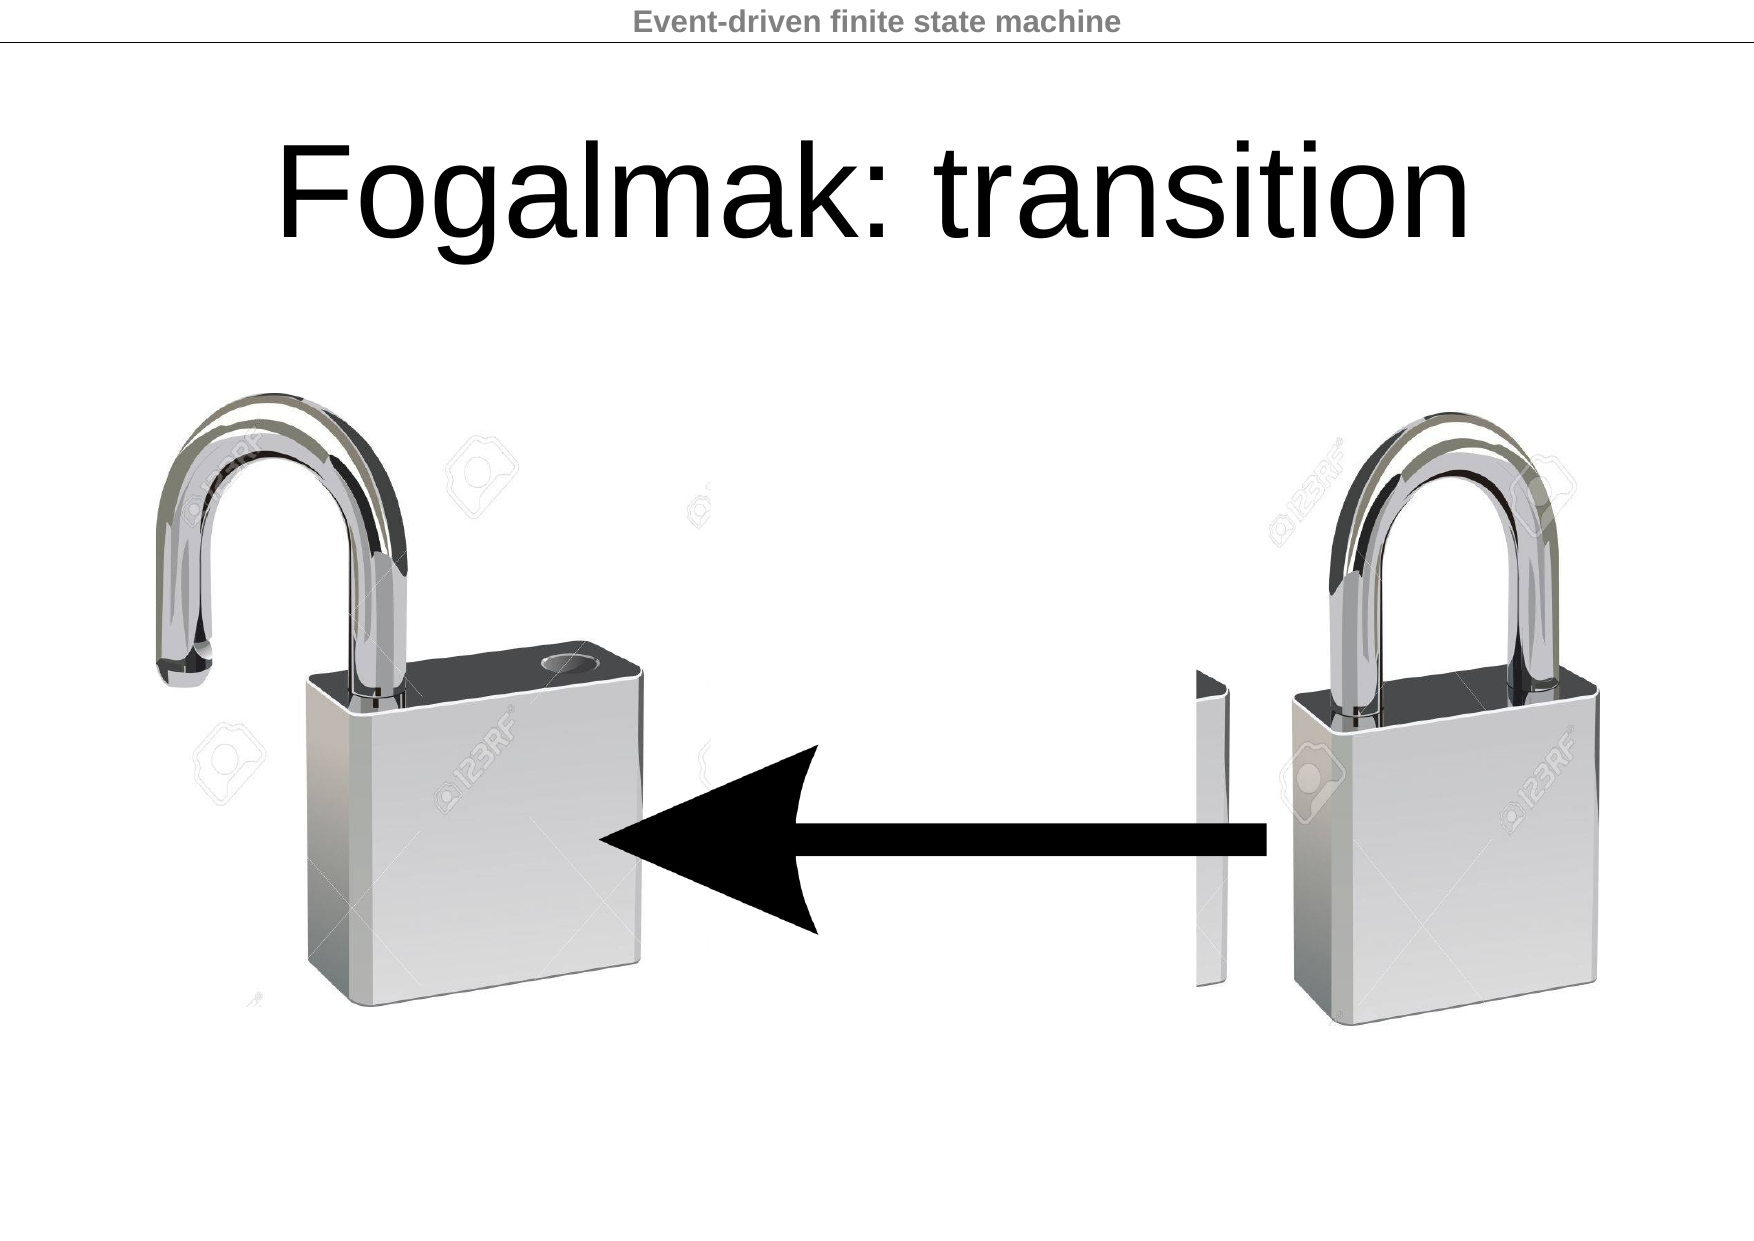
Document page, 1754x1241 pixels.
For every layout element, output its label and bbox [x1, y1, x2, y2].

picture [155, 393, 1267, 1007]
